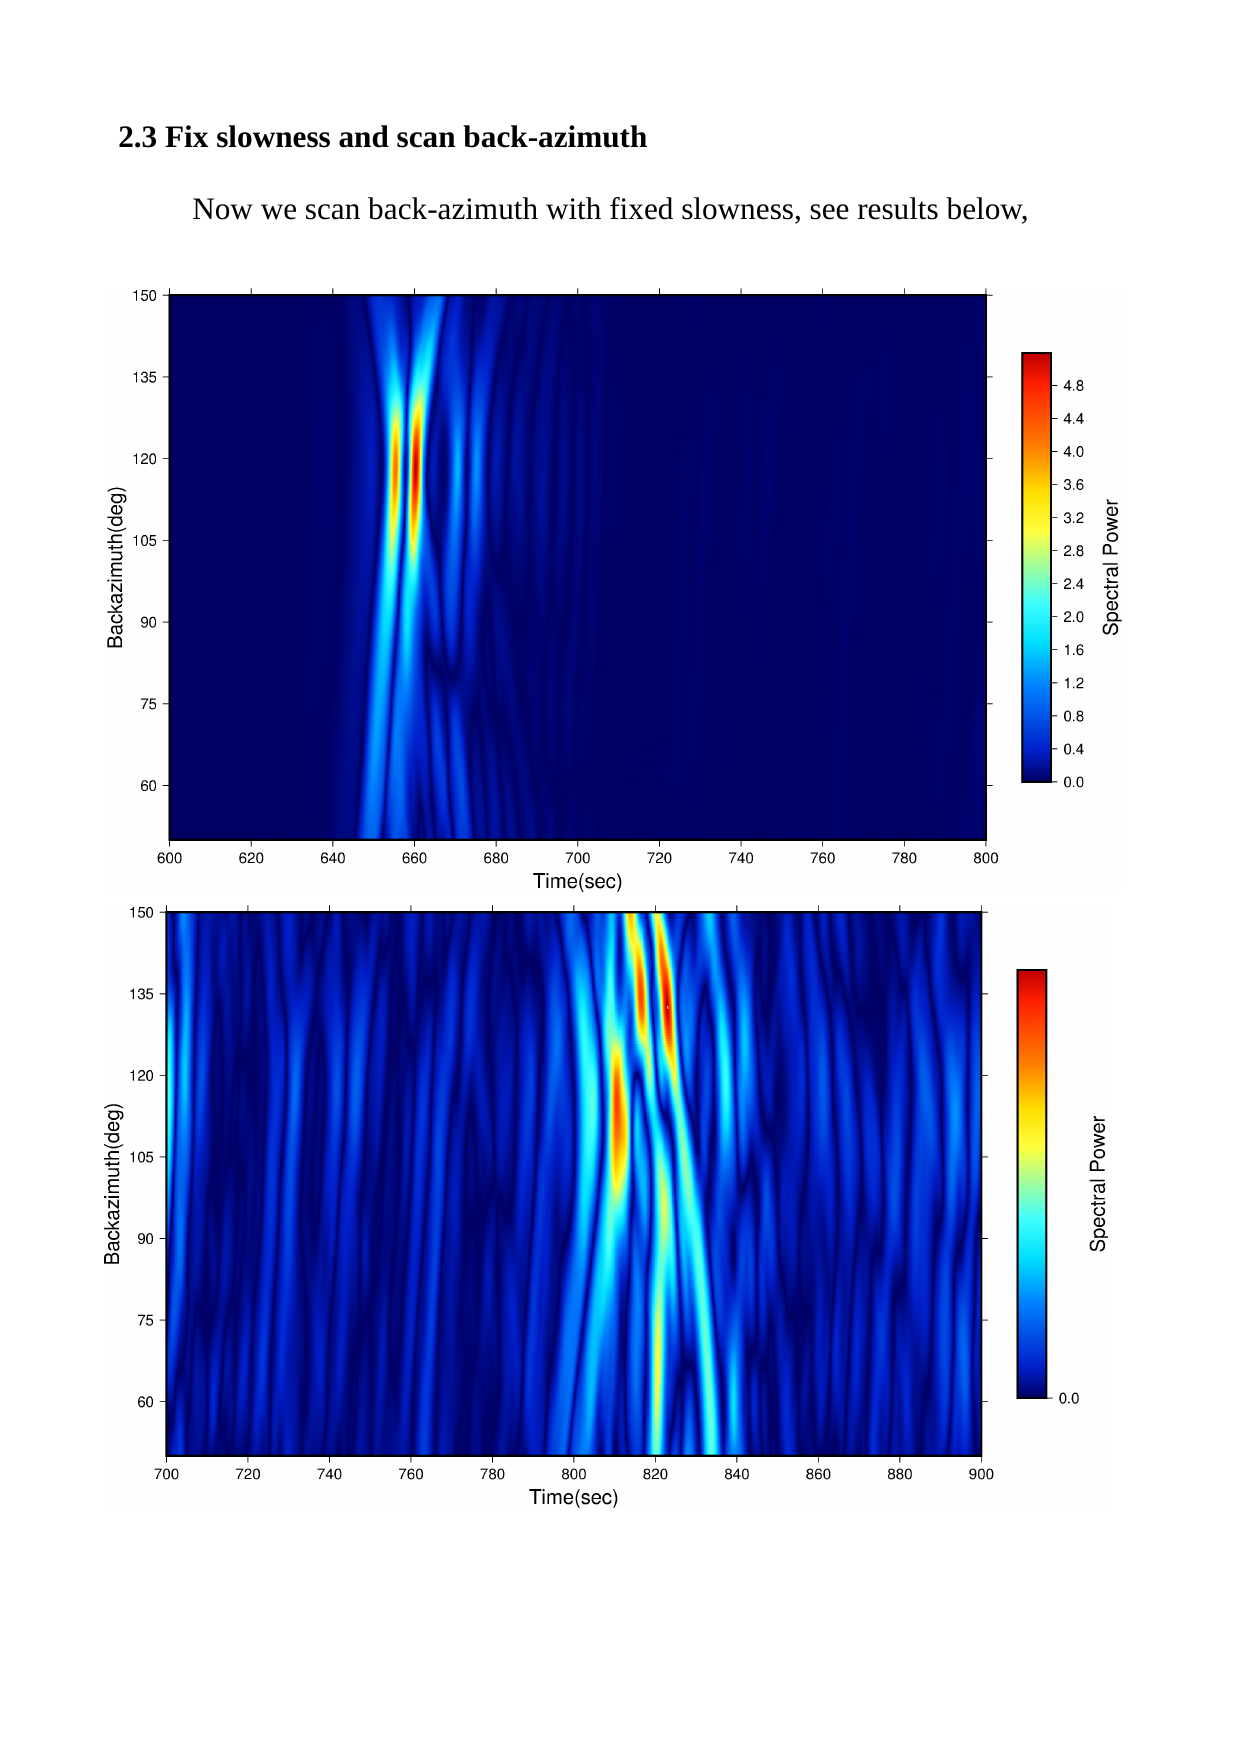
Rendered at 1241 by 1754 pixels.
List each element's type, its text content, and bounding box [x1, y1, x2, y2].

text 2.3 Fix slowness and scan back-azimuth [118, 118, 1122, 154]
text Now we scan back-azimuth with fixed slowness, see results below, [118, 190, 1122, 226]
picture [104, 905, 1108, 1508]
picture [107, 288, 1122, 892]
